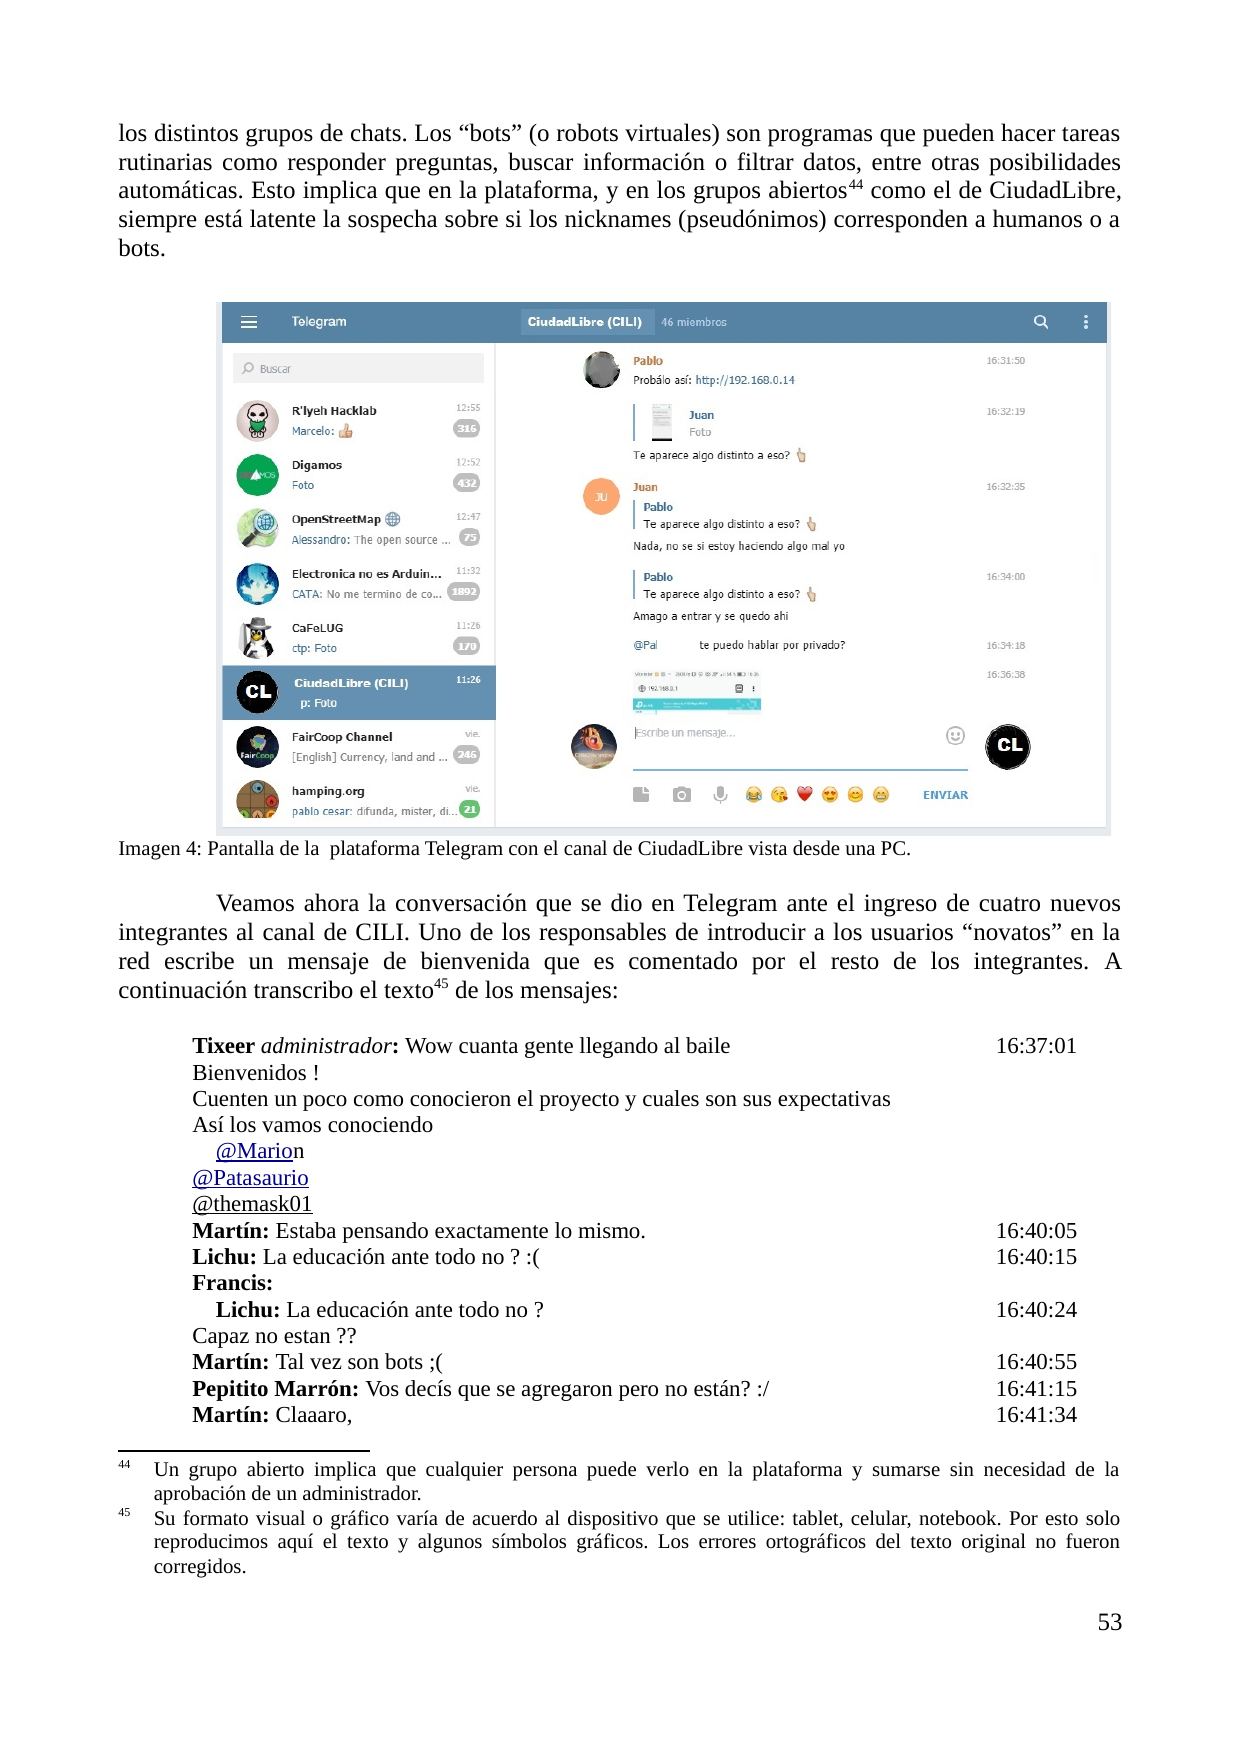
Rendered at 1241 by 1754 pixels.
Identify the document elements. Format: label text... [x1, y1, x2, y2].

text Lichu: La educación ante todo no ? 16:40:24 [192, 1296, 1122, 1322]
text Martín: Tal vez son bots ;( 16:40:55 [192, 1348, 1122, 1375]
text @themask01 [192, 1190, 1122, 1217]
text Su formato visual o gráfico varía de acuerdo al dispositivo que se utilice: tablet, celular, notebook. Por esto solo reproducimos aquí el texto y algunos símbolos gráficos. Los errores ortográficos del texto original no fueron corregidos. [118, 1505, 1122, 1578]
picture [216, 302, 1112, 836]
text los distintos grupos de chats. Los “bots” (o robots virtuales) son programas que pueden hacer tareas rutinarias como responder preguntas, buscar información o filtrar datos, entre otras posibilidades automáticas. Esto implica que en la plataforma, y en los grupos abiertos como el de CiudadLibre, siempre está latente la sospecha sobre si los nicknames (pseudónimos) corresponden a humanos o a bots. [118, 118, 1122, 262]
text Imagen 4: Pantalla de la plataforma Telegram con el canal de CiudadLibre vista desde una PC. [118, 291, 1122, 860]
text @Patasaurio [192, 1164, 1122, 1190]
text Un grupo abierto implica que cualquier persona puede verlo en la plataforma y sumarse sin necesidad de la aprobación de un administrador. [118, 1457, 1122, 1505]
text Pepitito Marrón: Vos decís que se agregaron pero no están? :/ 16:41:15 [192, 1375, 1122, 1401]
text Francis: [192, 1269, 1122, 1296]
text Veamos ahora la conversación que se dio en Telegram ante el ingreso de cuatro nuevos integrantes al canal de CILI. Uno de los responsables de introducir a los usuarios “novatos” en la red escribe un mensaje de bienvenida que es comentado por el resto de los integrantes. A continuación transcribo el texto de los mensajes: [118, 888, 1122, 1003]
text @Marion [118, 1138, 1122, 1164]
text Tixeer administrador: Wow cuanta gente llegando al baile 16:37:01 [192, 1032, 1122, 1058]
text Así los vamos conociendo [192, 1111, 1122, 1138]
text Martín: Claaaro, 16:41:34 [192, 1401, 1122, 1427]
text Martín: Estaba pensando exactamente lo mismo. 16:40:05 [192, 1217, 1122, 1243]
text Lichu: La educación ante todo no ? :( 16:40:15 [192, 1243, 1122, 1269]
text Capaz no estan ?? [192, 1322, 1122, 1348]
text Bienvenidos ! [192, 1058, 1122, 1085]
text Cuenten un poco como conocieron el proyecto y cuales son sus expectativas [192, 1085, 1122, 1111]
